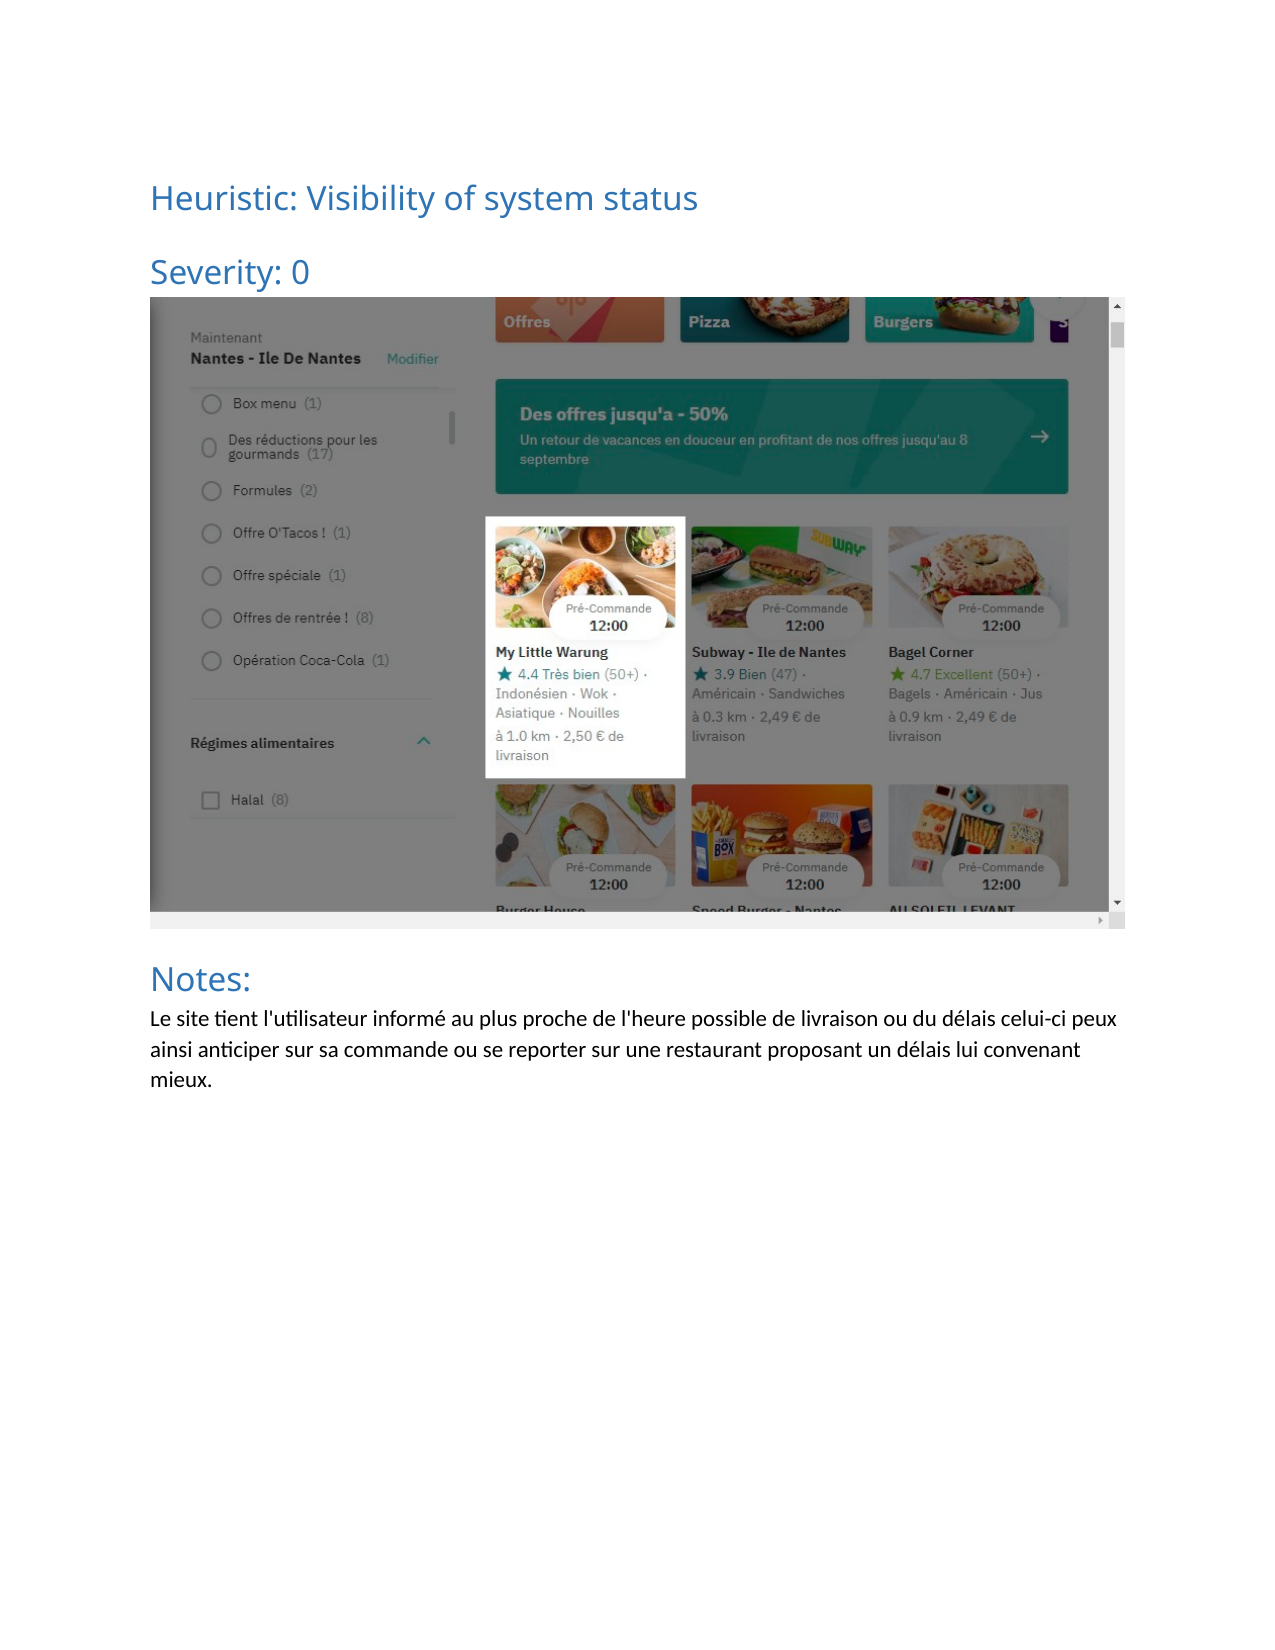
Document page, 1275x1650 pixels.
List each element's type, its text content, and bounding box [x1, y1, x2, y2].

subtitle Heuristic: Visibility of system status [150, 175, 1125, 220]
picture [150, 297, 1125, 929]
text Le site tient l'utilisateur informé au plus proche de l'heure possible de livraison ou du délais celui-ci peux ainsi anticiper sur sa commande ou se reporter sur une restaurant proposant un délais lui convenant mieux. [150, 1004, 1125, 1093]
subtitle Notes: [150, 956, 1125, 1001]
subtitle Severity: 0 [150, 249, 1125, 294]
